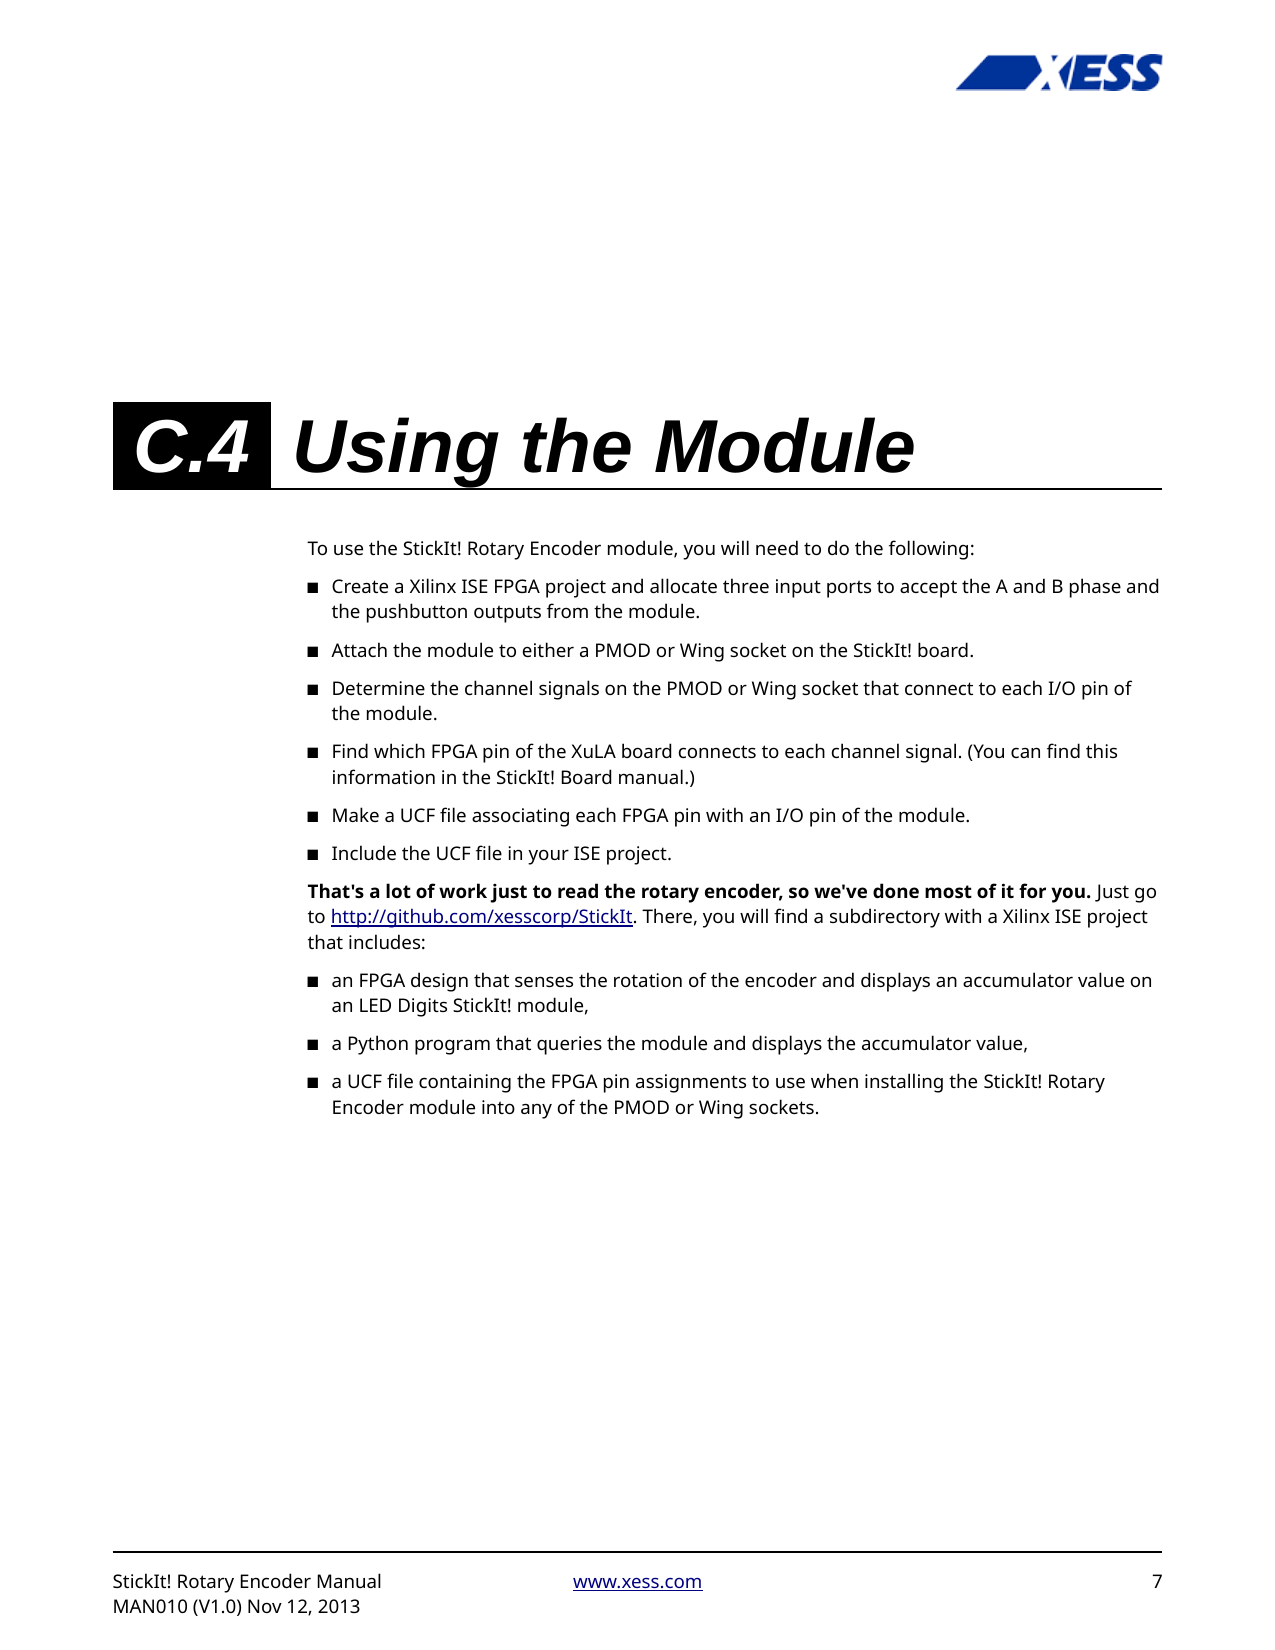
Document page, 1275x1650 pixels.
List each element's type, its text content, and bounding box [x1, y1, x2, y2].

text To use the StickIt! Rotary Encoder module, you will need to do the following: [307, 535, 1162, 561]
list a UCF file containing the FPGA pin assignments to use when installing the StickIt! Rotary Encoder module into any of the PMOD or Wing sockets. [307, 1069, 1162, 1120]
list Make a UCF file associating each FPGA pin with an I/O pin of the module. [307, 802, 1162, 827]
list Determine the channel signals on the PMOD or Wing socket that connect to each I/O pin of the module. [307, 675, 1162, 726]
list Create a Xilinx ISE FPGA project and allocate three input ports to accept the A and B phase and the pushbutton outputs from the module. [307, 573, 1162, 624]
list Attach the module to either a PMOD or Wing socket on the StickIt! board. [307, 637, 1162, 662]
list Include the UCF file in your ISE project. [307, 840, 1162, 866]
list an FPGA design that senses the rotation of the encoder and displays an accumulator value on an LED Digits StickIt! module, [307, 967, 1162, 1018]
list a Python program that queries the module and displays the accumulator value, [307, 1031, 1162, 1056]
list Find which FPGA pin of the XuLA board connects to each channel signal. (You can find this information in the StickIt! Board manual.) [307, 738, 1162, 789]
text That's a lot of work just to read the rotary encoder, so we've done most of it for you. Just go to http://github.com/xesscorp/StickIt. There, you will find a subdirectory with a Xilinx ISE project that includes: [307, 878, 1162, 954]
picture [955, 54, 1163, 91]
subtitle Using the Module [271, 402, 1162, 488]
